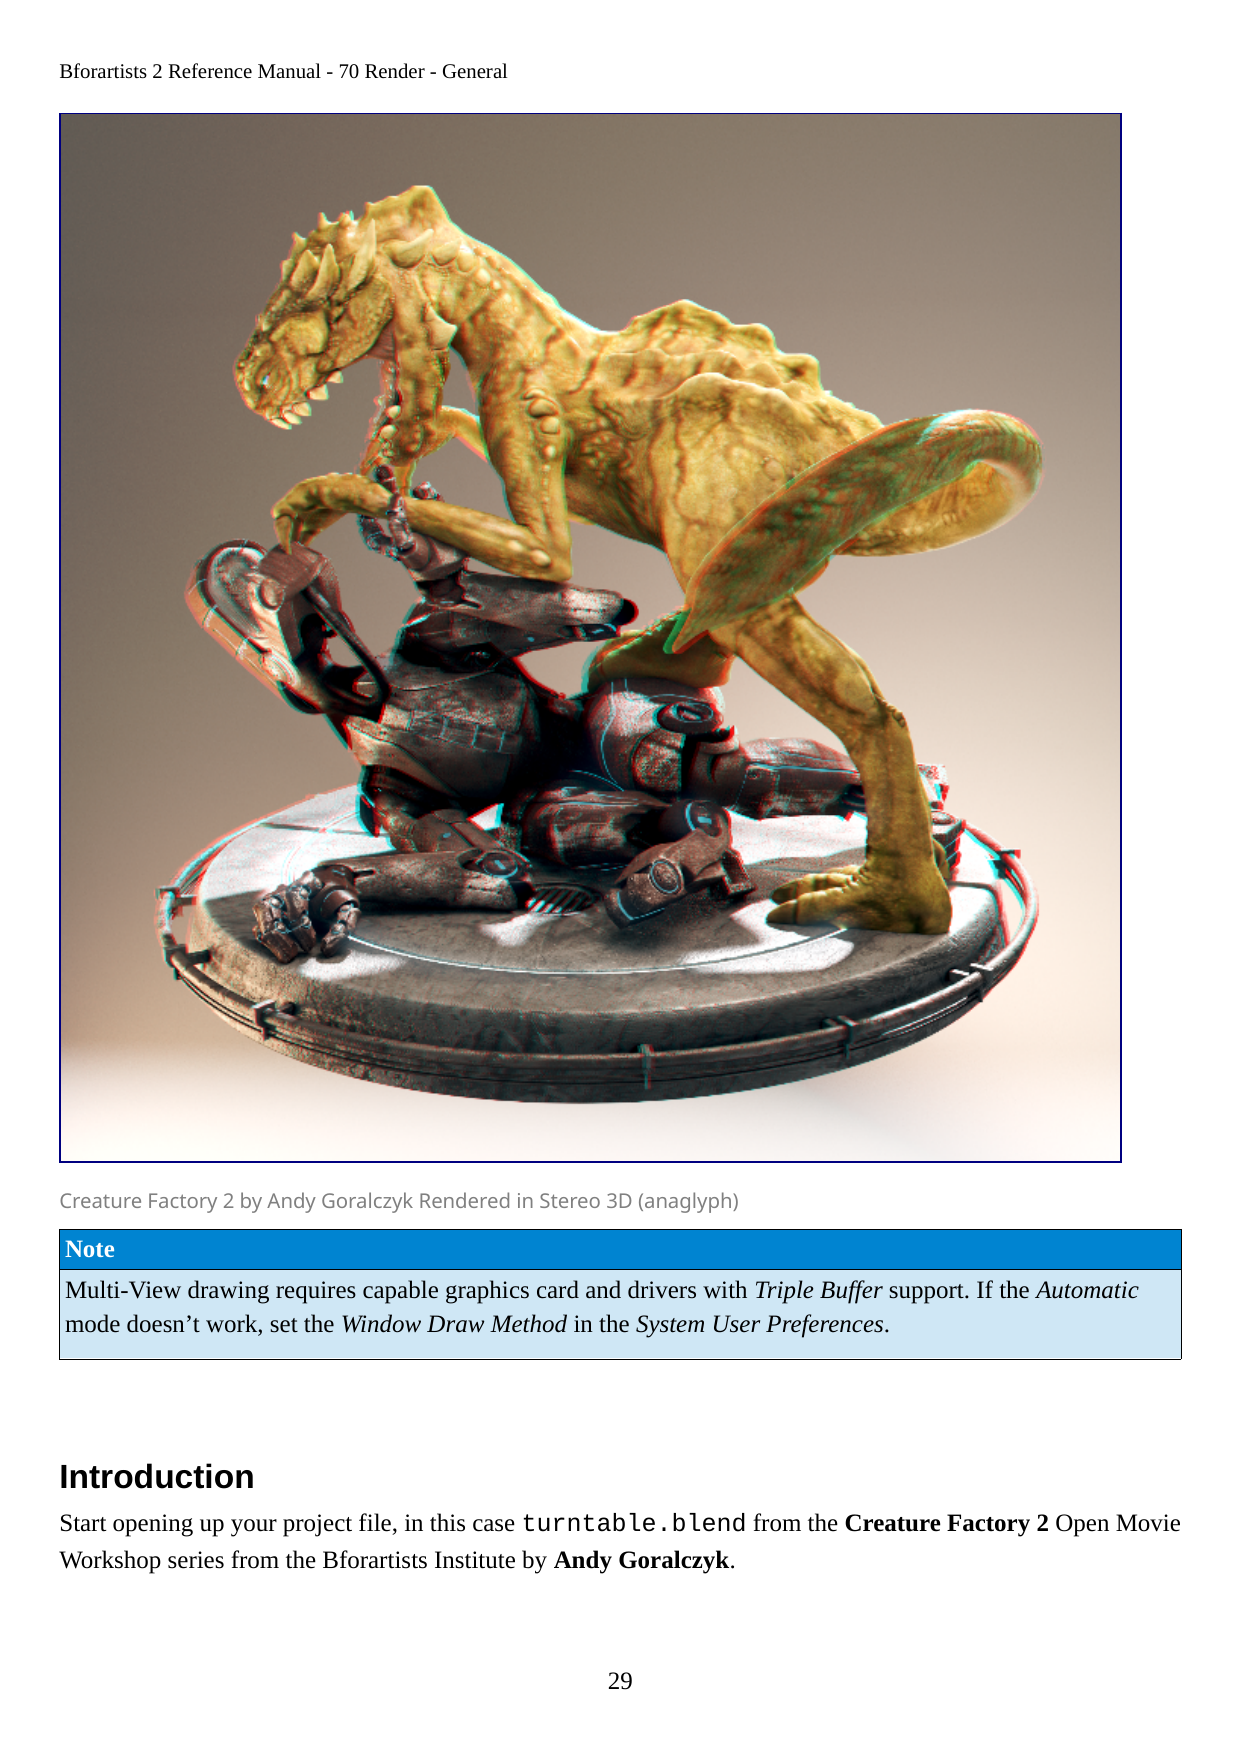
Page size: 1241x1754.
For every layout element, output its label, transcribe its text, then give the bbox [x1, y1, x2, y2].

text Creature Factory 2 by Andy Goralczyk Rendered in Stereo 3D (anaglyph) [59, 1183, 1181, 1214]
table_header Note [60, 1230, 1181, 1269]
text Start opening up your project file, in this case turntable.blend from the Creature Factory 2 Open Movie Workshop series from the Bforartists Institute by Andy Goralczyk. [59, 1508, 1181, 1574]
picture [61, 114, 1120, 1161]
subtitle Introduction [59, 1457, 1181, 1496]
table_cell Multi-View drawing requires capable graphics card and drivers with Triple Buffer support. If the Automatic mode doesn’t work, set the Window Draw Method in the System User Preferences. [60, 1270, 1181, 1358]
